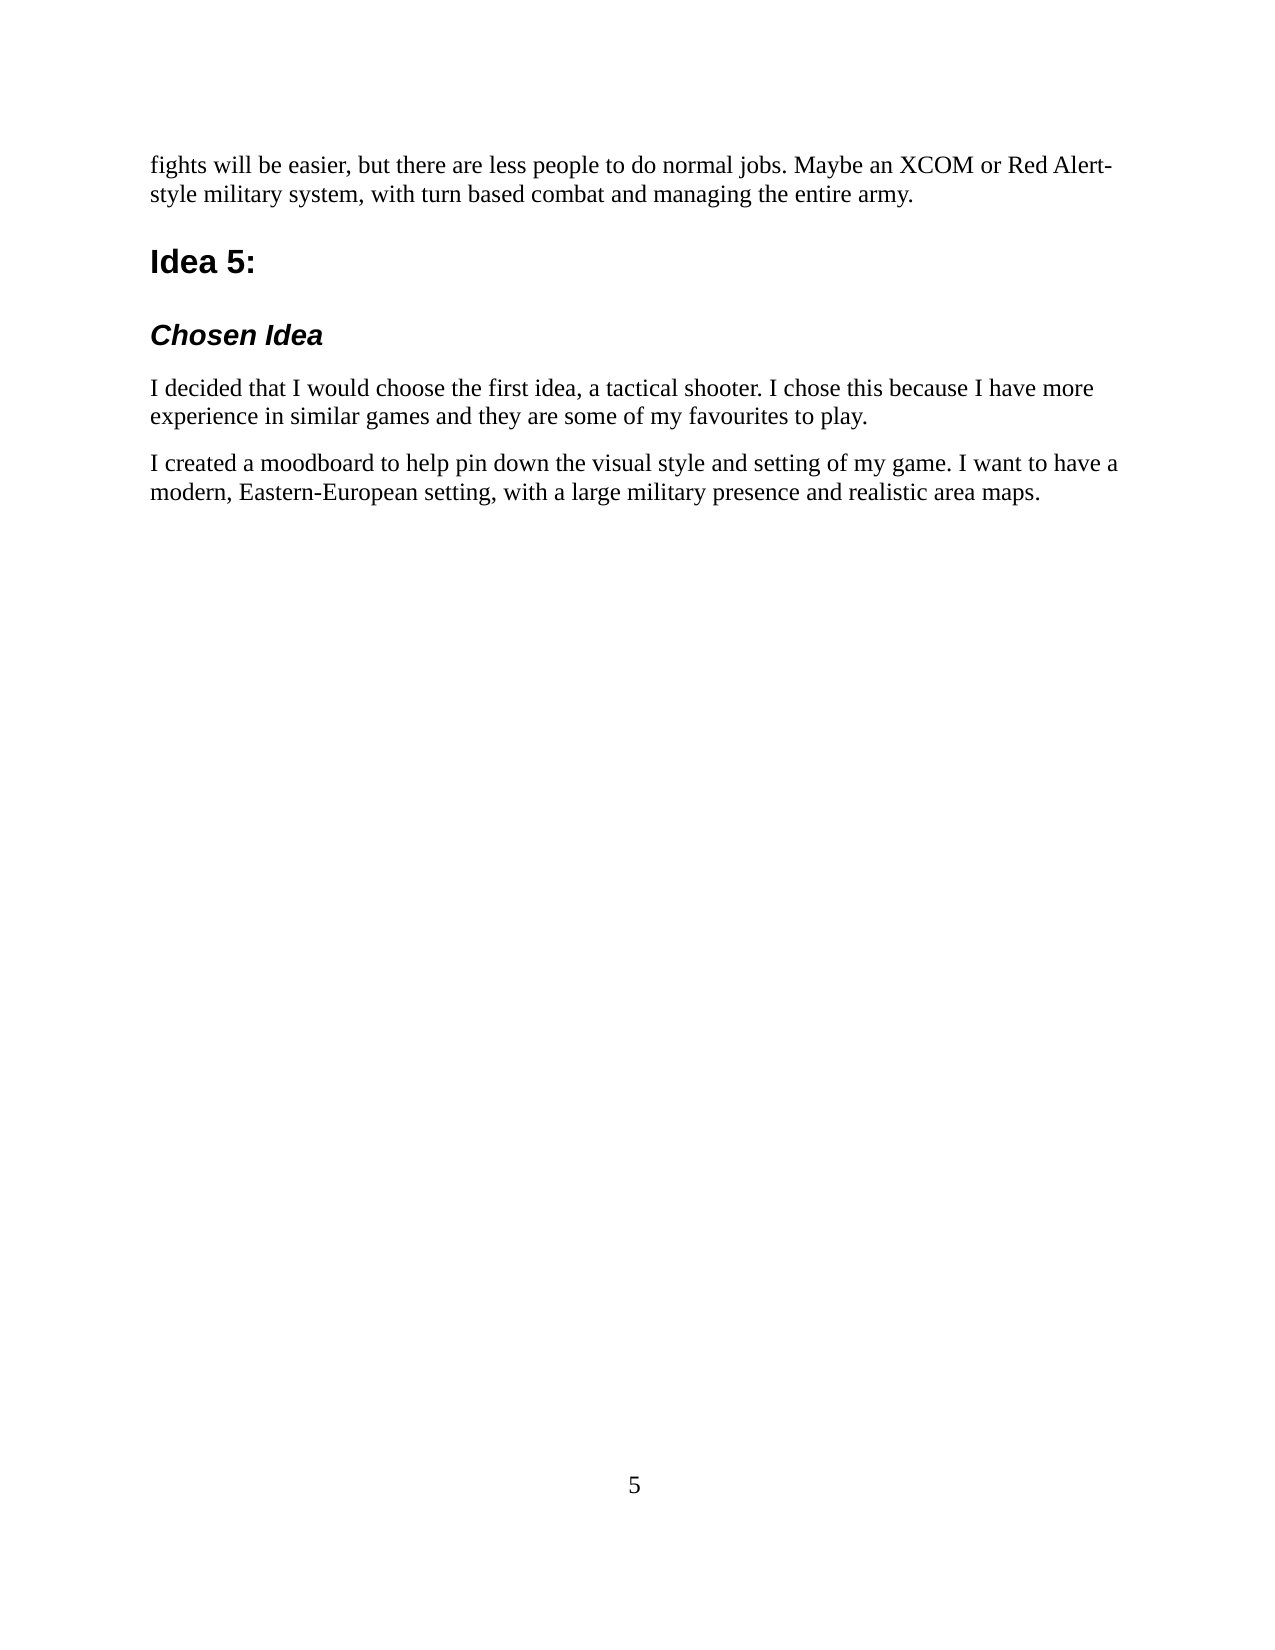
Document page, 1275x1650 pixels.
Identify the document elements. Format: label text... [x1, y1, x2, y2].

text I decided that I would choose the first idea, a tactical shooter. I chose this because I have more experience in similar games and they are some of my favourites to play. [150, 373, 1125, 430]
text I created a moodboard to help pin down the visual style and setting of my game. I want to have a modern, Eastern-European setting, with a large military presence and realistic area maps. [150, 448, 1125, 506]
subtitle Chosen Idea [150, 318, 1125, 351]
subtitle Idea 5: [150, 241, 1125, 280]
text fights will be easier, but there are less people to do normal jobs. Maybe an XCOM or Red Alert-style military system, with turn based combat and managing the entire army. [150, 150, 1125, 207]
